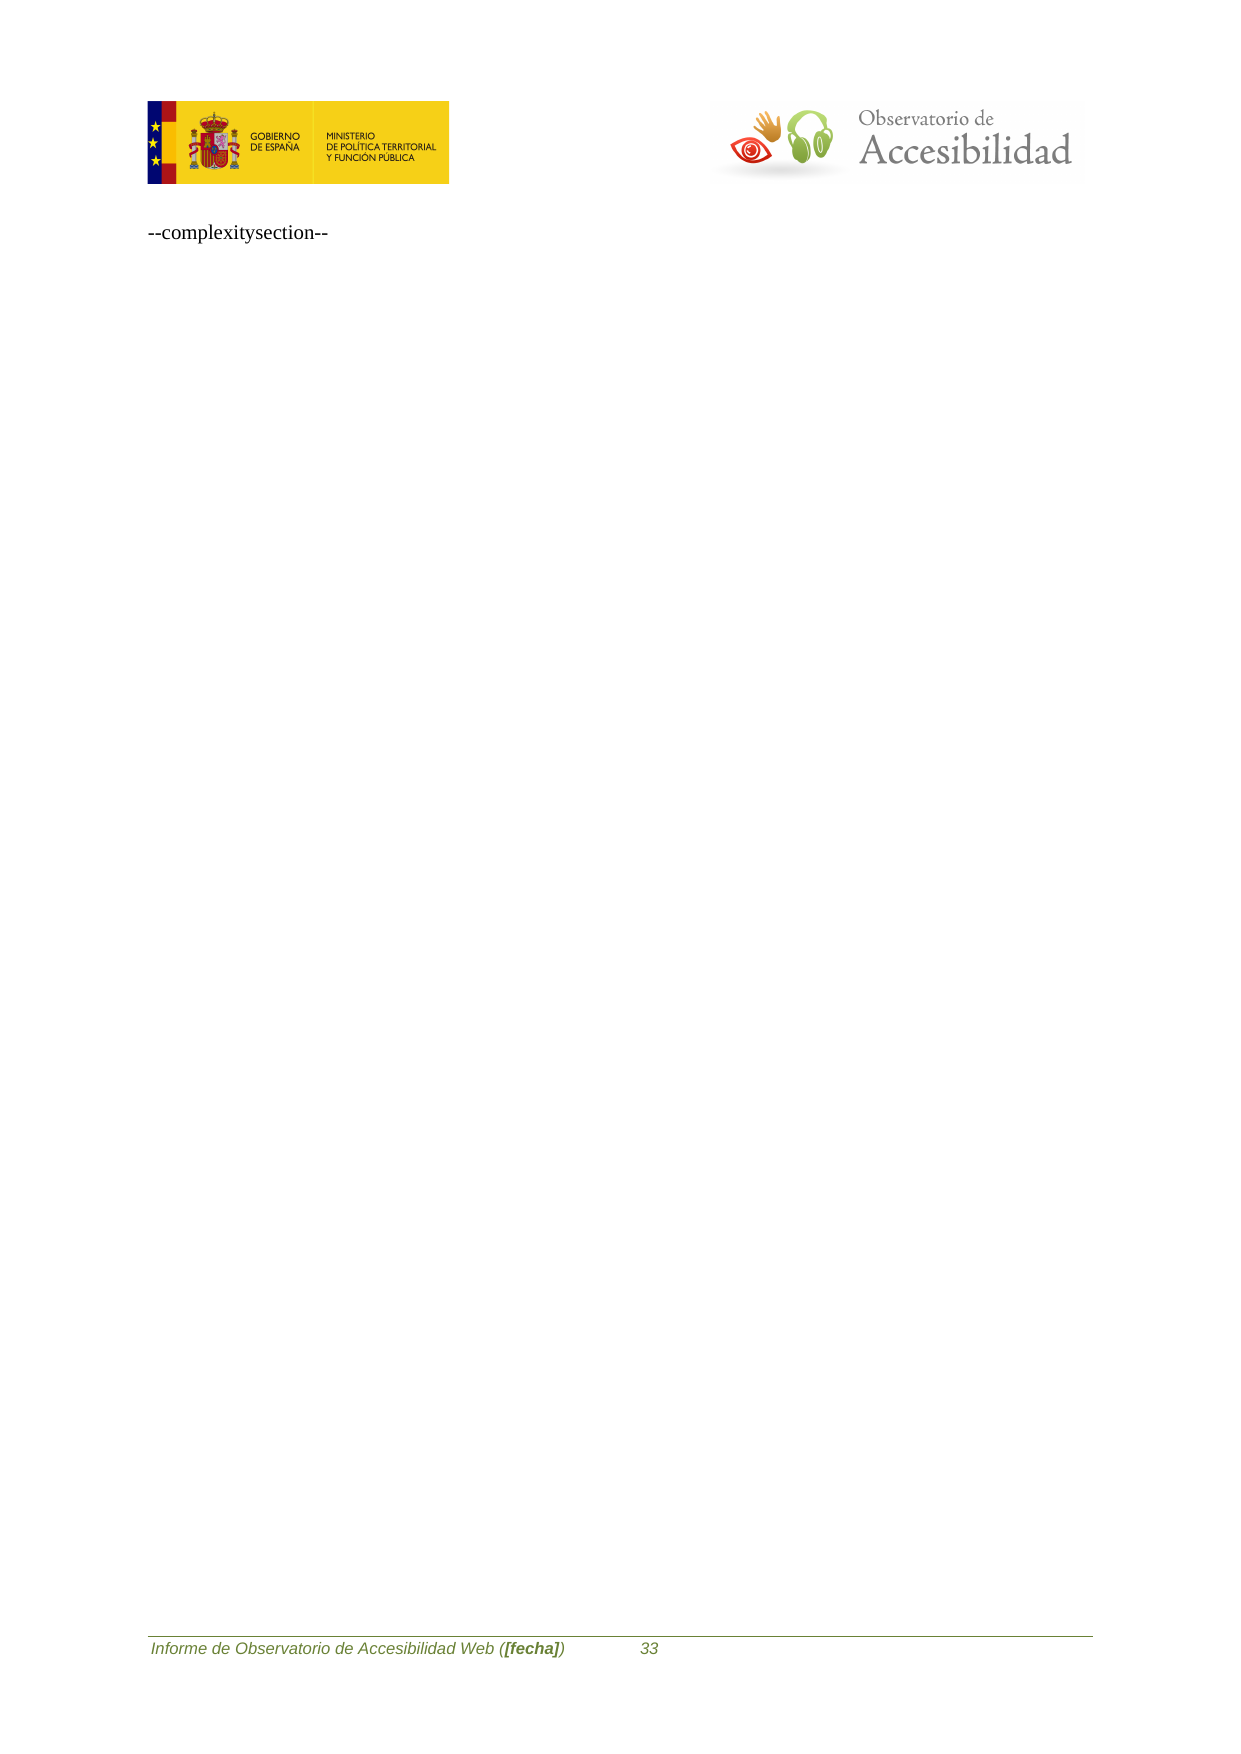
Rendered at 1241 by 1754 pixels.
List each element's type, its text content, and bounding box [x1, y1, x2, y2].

picture [147, 101, 450, 184]
picture [710, 101, 1086, 184]
text --complexitysection-- [148, 220, 1092, 244]
